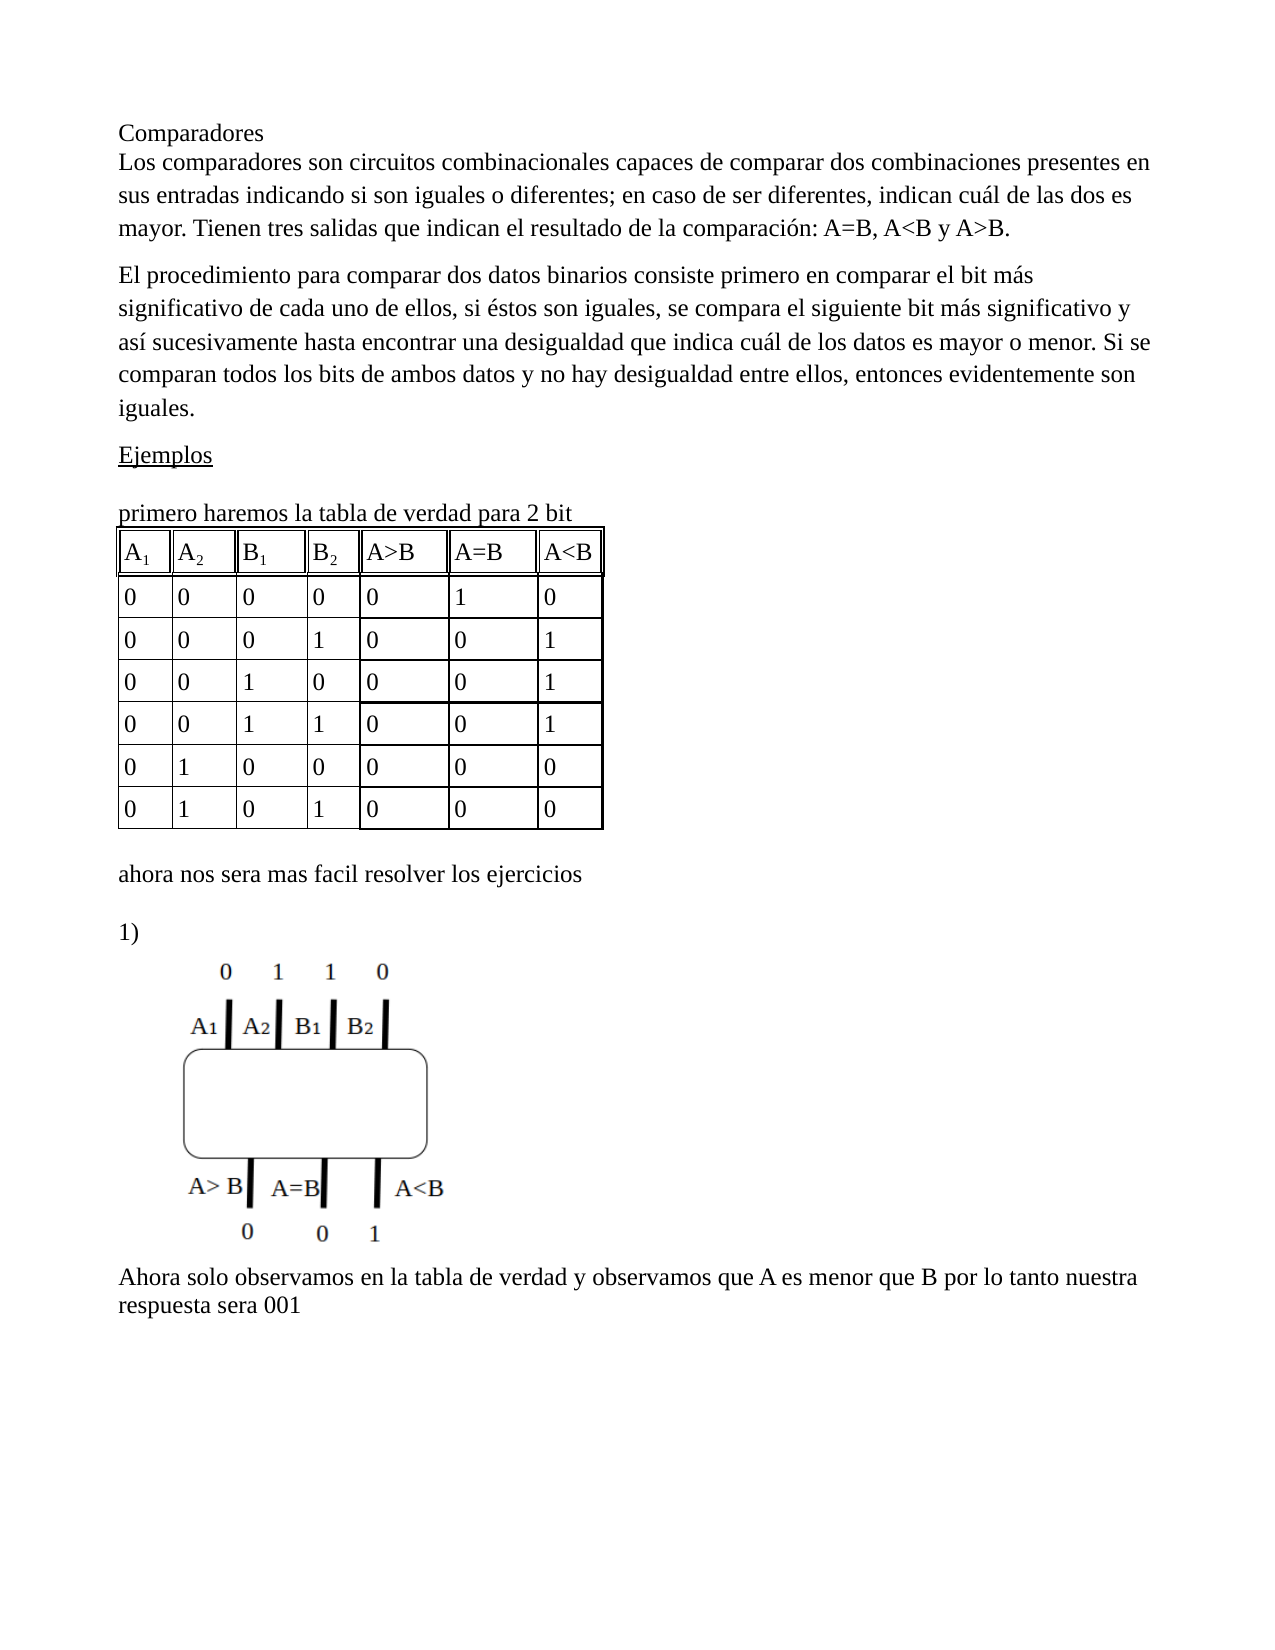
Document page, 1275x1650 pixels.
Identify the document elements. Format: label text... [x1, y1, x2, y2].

table_cell 0 [450, 661, 537, 701]
table_header A=B [451, 531, 535, 572]
table_cell 0 [361, 619, 448, 659]
text Ahora solo observamos en la tabla de verdad y observamos que A es menor que B por lo tanto nuestra respuesta sera 001 [118, 1262, 1157, 1319]
table_cell 0 [119, 702, 172, 744]
table_cell 0 [308, 745, 359, 786]
table_cell 0 [539, 577, 601, 617]
table_cell 0 [173, 618, 236, 659]
table_header B₂ [309, 531, 358, 572]
text Los comparadores son circuitos combinacionales capaces de comparar dos combinaciones presentes en sus entradas indicando si son iguales o diferentes; en caso de ser diferentes, indican cuál de las dos es mayor. Tienen tres salidas que indican el resultado de la comparación: A=B, A<B y A>B. [118, 147, 1157, 242]
table_header A₂ [174, 531, 234, 572]
table_cell 0 [237, 618, 307, 659]
table_cell 1 [308, 618, 359, 659]
table_cell 0 [119, 745, 172, 786]
table_header A₁ [121, 531, 169, 572]
table_cell 0 [308, 660, 359, 701]
table_cell 0 [361, 661, 448, 701]
text El procedimiento para comparar dos datos binarios consiste primero en comparar el bit más significativo de cada uno de ellos, si éstos son iguales, se compara el siguiente bit más significativo y así sucesivamente hasta encontrar una desigualdad que indica cuál de los datos es mayor o menor. Si se comparan todos los bits de ambos datos y no hay desigualdad entre ellos, entonces evidentemente son iguales. [118, 261, 1157, 421]
text 1) [118, 917, 1157, 945]
picture [146, 949, 490, 1262]
table_cell 1 [173, 787, 236, 828]
table_cell 0 [539, 788, 601, 828]
table_cell 0 [361, 788, 448, 828]
text ahora nos sera mas facil resolver los ejercicios [118, 859, 1157, 888]
table_cell 1 [173, 745, 236, 786]
table_cell 0 [237, 577, 307, 617]
table_cell 1 [308, 702, 359, 744]
table_cell 0 [361, 577, 448, 617]
table_cell 1 [539, 619, 601, 659]
table_cell 0 [237, 787, 307, 828]
table_cell 0 [450, 788, 537, 828]
table_cell 0 [539, 746, 601, 786]
table_cell 0 [173, 702, 236, 744]
table_header B₁ [239, 531, 304, 572]
table_cell 1 [237, 660, 307, 701]
table_cell 0 [450, 619, 537, 659]
table_header A>B [363, 531, 446, 572]
table_cell 0 [361, 746, 448, 786]
text primero haremos la tabla de verdad para 2 bit [118, 498, 1157, 526]
table_cell 0 [119, 577, 172, 617]
table_cell 1 [237, 702, 307, 744]
table_cell 0 [173, 577, 236, 617]
table_cell 0 [361, 704, 448, 744]
table_cell 0 [308, 577, 359, 617]
table_cell 0 [119, 618, 172, 659]
table_cell 0 [450, 746, 537, 786]
table_cell 0 [119, 787, 172, 828]
text Ejemplos [118, 440, 1157, 469]
table_cell 0 [237, 745, 307, 786]
text Comparadores [118, 118, 1157, 147]
table_cell 0 [119, 660, 172, 701]
table_cell 0 [450, 704, 537, 744]
table_cell 1 [450, 577, 537, 617]
table_cell 1 [308, 787, 359, 828]
table_cell 0 [173, 660, 236, 701]
table_cell 1 [539, 661, 601, 701]
table_header A<B [540, 531, 600, 572]
table_cell 1 [539, 704, 601, 744]
